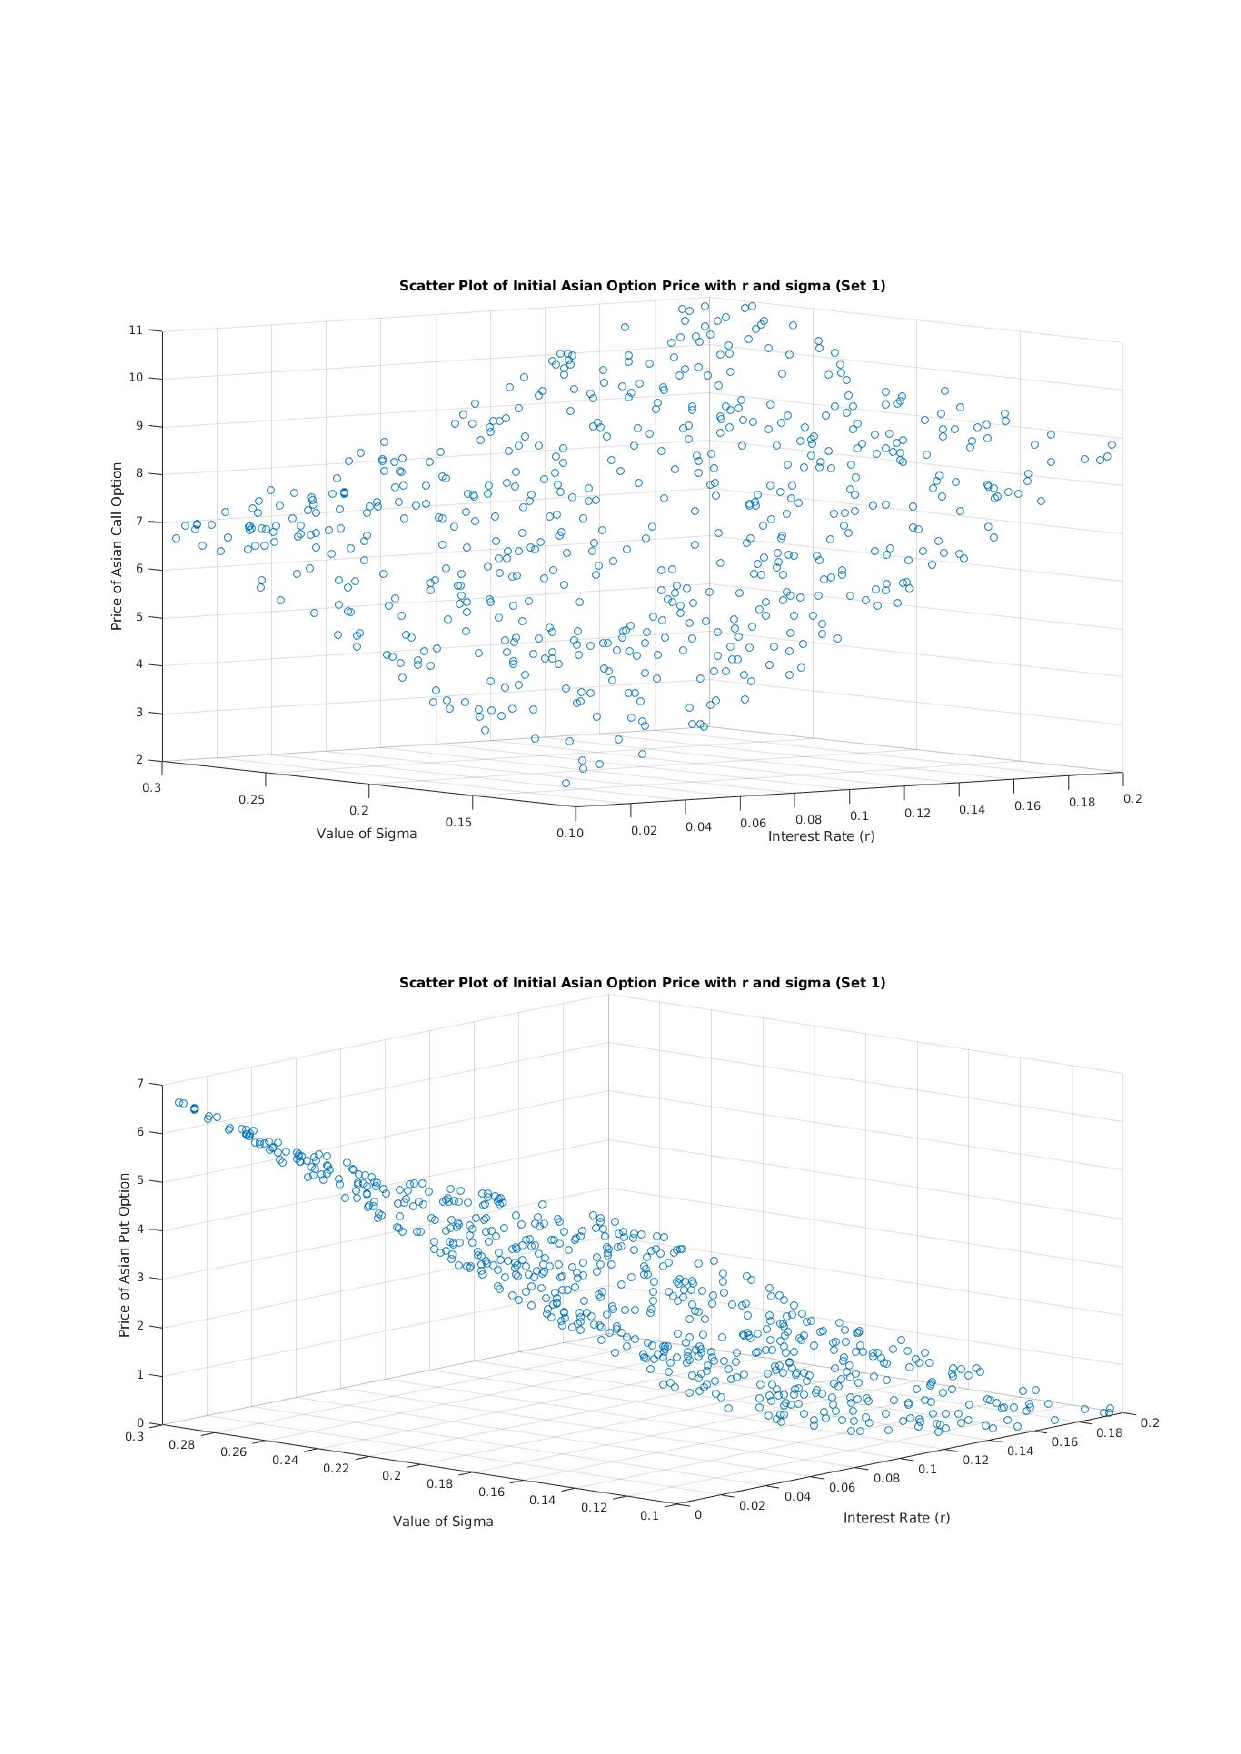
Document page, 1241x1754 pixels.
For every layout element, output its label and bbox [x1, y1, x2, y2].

picture [0, 249, 1241, 876]
picture [0, 947, 1241, 1573]
